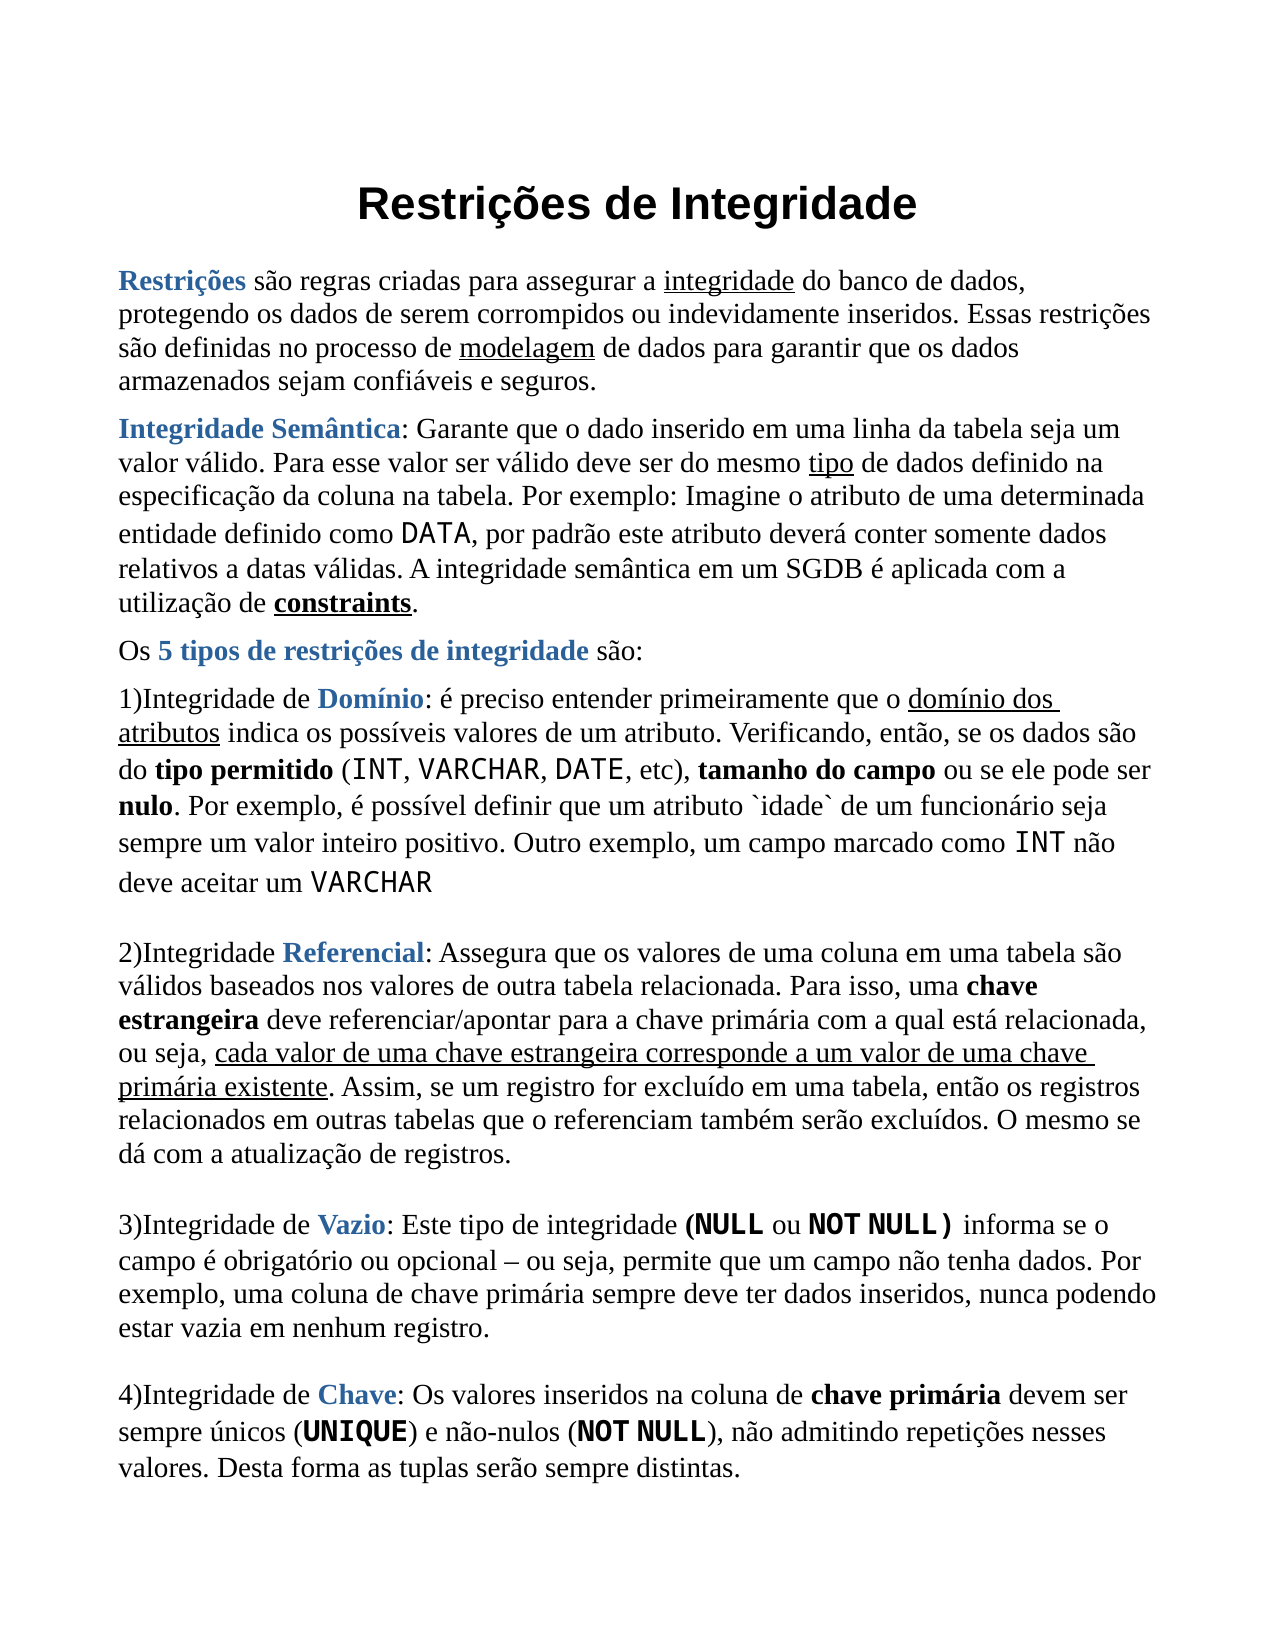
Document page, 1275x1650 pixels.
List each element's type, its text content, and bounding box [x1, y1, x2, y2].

list Integridade de Vazio: Este tipo de integridade (NULL ou NOT NULL) informa se o campo é obrigatório ou opcional – ou seja, permite que um campo não tenha dados. Por exemplo, uma coluna de chave primária sempre deve ter dados inseridos, nunca podendo estar vazia em nenhum registro. [118, 1203, 1157, 1343]
list Integridade de Domínio: é preciso entender primeiramente que o domínio dos atributos indica os possíveis valores de um atributo. Verificando, então, se os dados são do tipo permitido (INT, VARCHAR, DATE, etc), tamanho do campo ou se ele pode ser nulo. Por exemplo, é possível definir que um atributo `idade` de um funcionário seja sempre um valor inteiro positivo. Outro exemplo, um campo marcado como INT não deve aceitar um VARCHAR [118, 681, 1157, 935]
subtitle Restrições de Integridade [118, 176, 1157, 229]
text Restrições são regras criadas para assegurar a integridade do banco de dados, protegendo os dados de serem corrompidos ou indevidamente inseridos. Essas restrições são definidas no processo de modelagem de dados para garantir que os dados armazenados sejam confiáveis e seguros. [118, 229, 1157, 397]
list Integridade Referencial: Assegura que os valores de uma coluna em uma tabela são válidos baseados nos valores de outra tabela relacionada. Para isso, uma chave estrangeira deve referenciar/apontar para a chave primária com a qual está relacionada, ou seja, cada valor de uma chave estrangeira corresponde a um valor de uma chave primária existente. Assim, se um registro for excluído em uma tabela, então os registros relacionados em outras tabelas que o referenciam também serão excluídos. O mesmo se dá com a atualização de registros. [118, 935, 1157, 1169]
text Integridade Semântica: Garante que o dado inserido em uma linha da tabela seja um valor válido. Para esse valor ser válido deve ser do mesmo tipo de dados definido na especificação da coluna na tabela. Por exemplo: Imagine o atributo de uma determinada entidade definido como DATA, por padrão este atributo deverá conter somente dados relativos a datas válidas. A integridade semântica em um SGDB é aplicada com a utilização de constraints. [118, 411, 1157, 619]
list Integridade de Chave: Os valores inseridos na coluna de chave primária devem ser sempre únicos (UNIQUE) e não-nulos (NOT NULL), não admitindo repetições nesses valores. Desta forma as tuplas serão sempre distintas. [118, 1377, 1157, 1517]
text Os 5 tipos de restrições de integridade são: [118, 633, 1157, 667]
